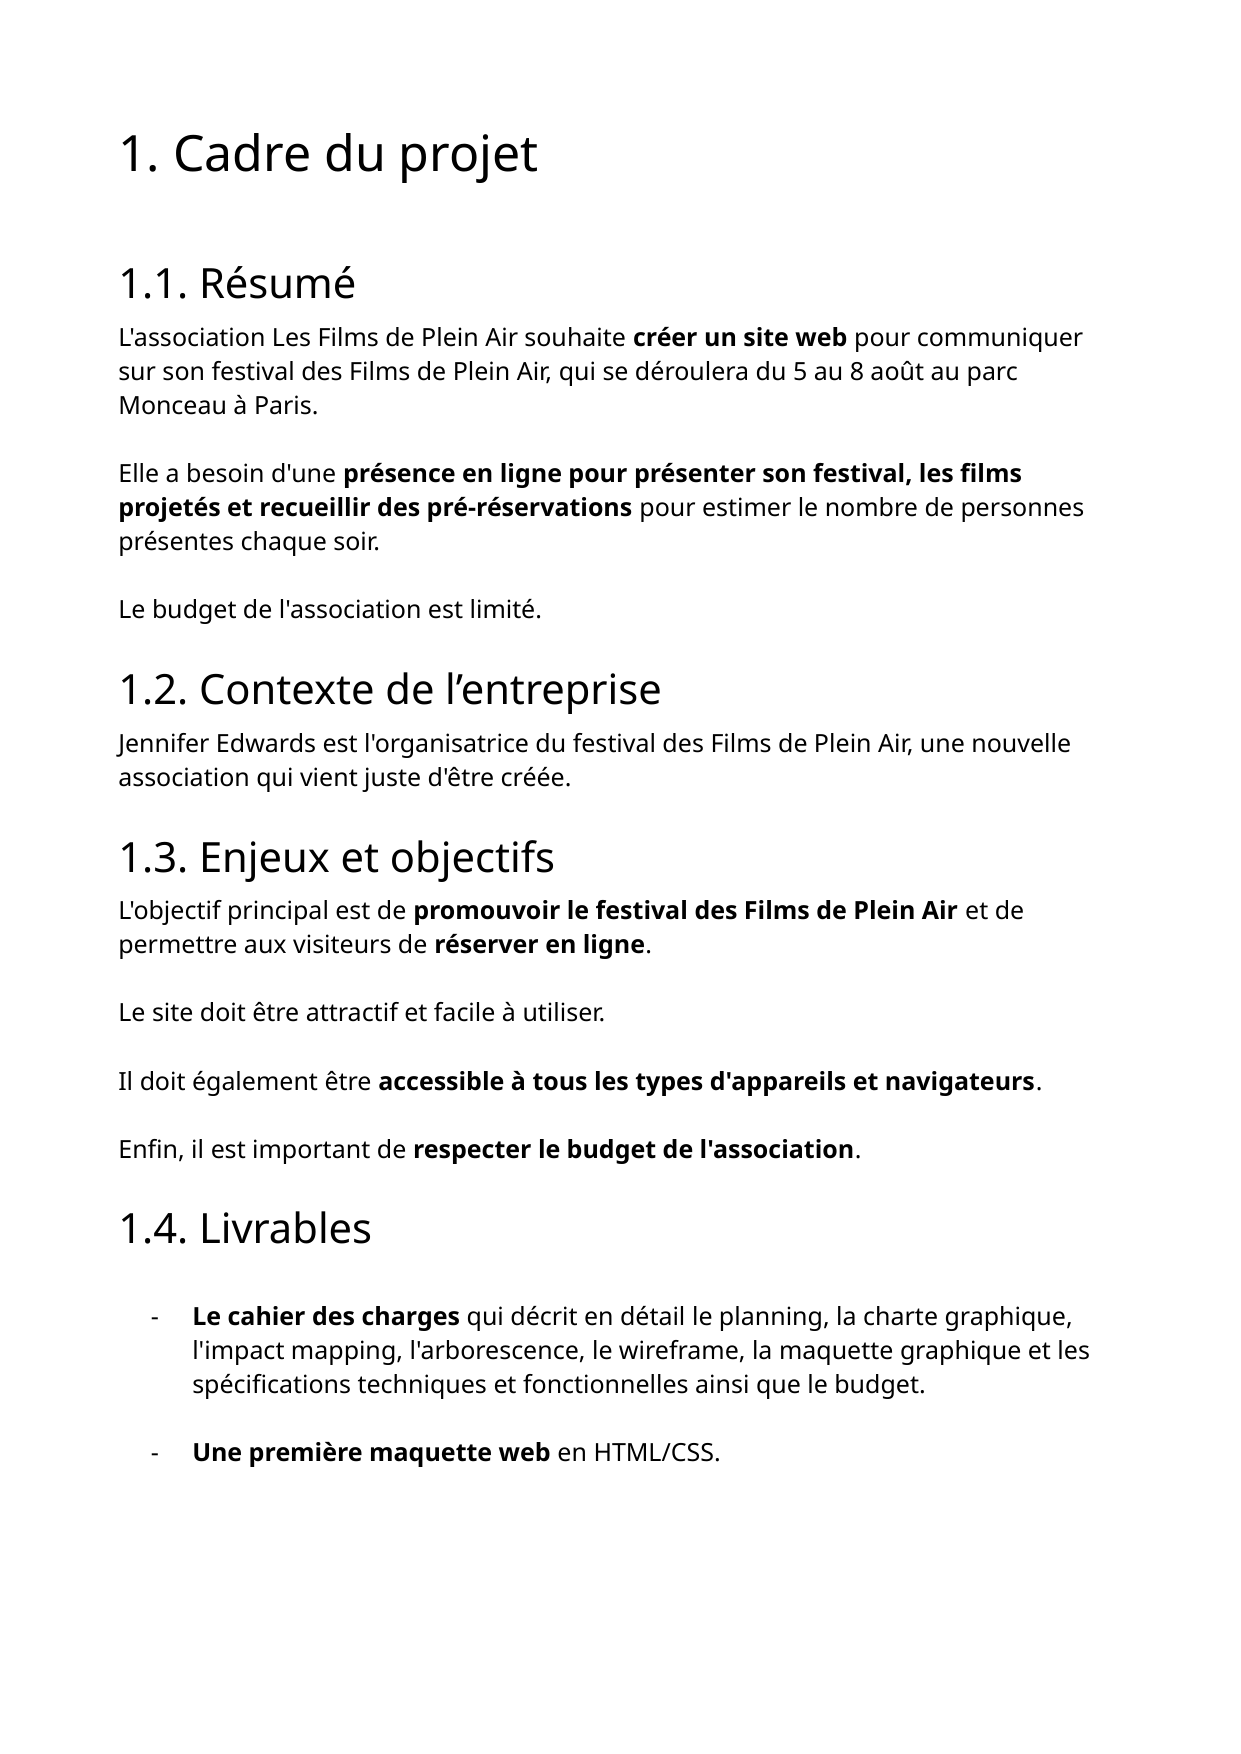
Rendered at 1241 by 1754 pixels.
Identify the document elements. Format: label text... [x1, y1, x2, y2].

text 1.2. Contexte de l’entreprise [118, 660, 1122, 717]
text Enfin, il est important de respecter le budget de l'association. [118, 1131, 1122, 1165]
text 1.3. Enjeux et objectifs [118, 828, 1122, 884]
text 1.1. Résumé [118, 254, 1122, 311]
text Jennifer Edwards est l'organisatrice du festival des Films de Plein Air, une nouvelle association qui vient juste d'être créée. [118, 725, 1122, 793]
text 1. Cadre du projet [118, 118, 1122, 186]
text Elle a besoin d'une présence en ligne pour présenter son festival, les films projetés et recueillir des pré-réservations pour estimer le nombre de personnes présentes chaque soir. [118, 456, 1122, 558]
text L'objectif principal est de promouvoir le festival des Films de Plein Air et de permettre aux visiteurs de réserver en ligne. [118, 893, 1122, 961]
text Le budget de l'association est limité. [118, 592, 1122, 626]
text - Le cahier des charges qui décrit en détail le planning, la charte graphique, l'impact mapping, l'arborescence, le wireframe, la maquette graphique et les spécifications techniques et fonctionnelles ainsi que le budget. [118, 1299, 1122, 1401]
text Le site doit être attractif et facile à utiliser. [118, 995, 1122, 1029]
text 1.4. Livrables [118, 1199, 1122, 1256]
text - Une première maquette web en HTML/CSS. [118, 1435, 1122, 1469]
text L'association Les Films de Plein Air souhaite créer un site web pour communiquer sur son festival des Films de Plein Air, qui se déroulera du 5 au 8 août au parc Monceau à Paris. [118, 319, 1122, 422]
text Il doit également être accessible à tous les types d'appareils et navigateurs. [118, 1063, 1122, 1097]
